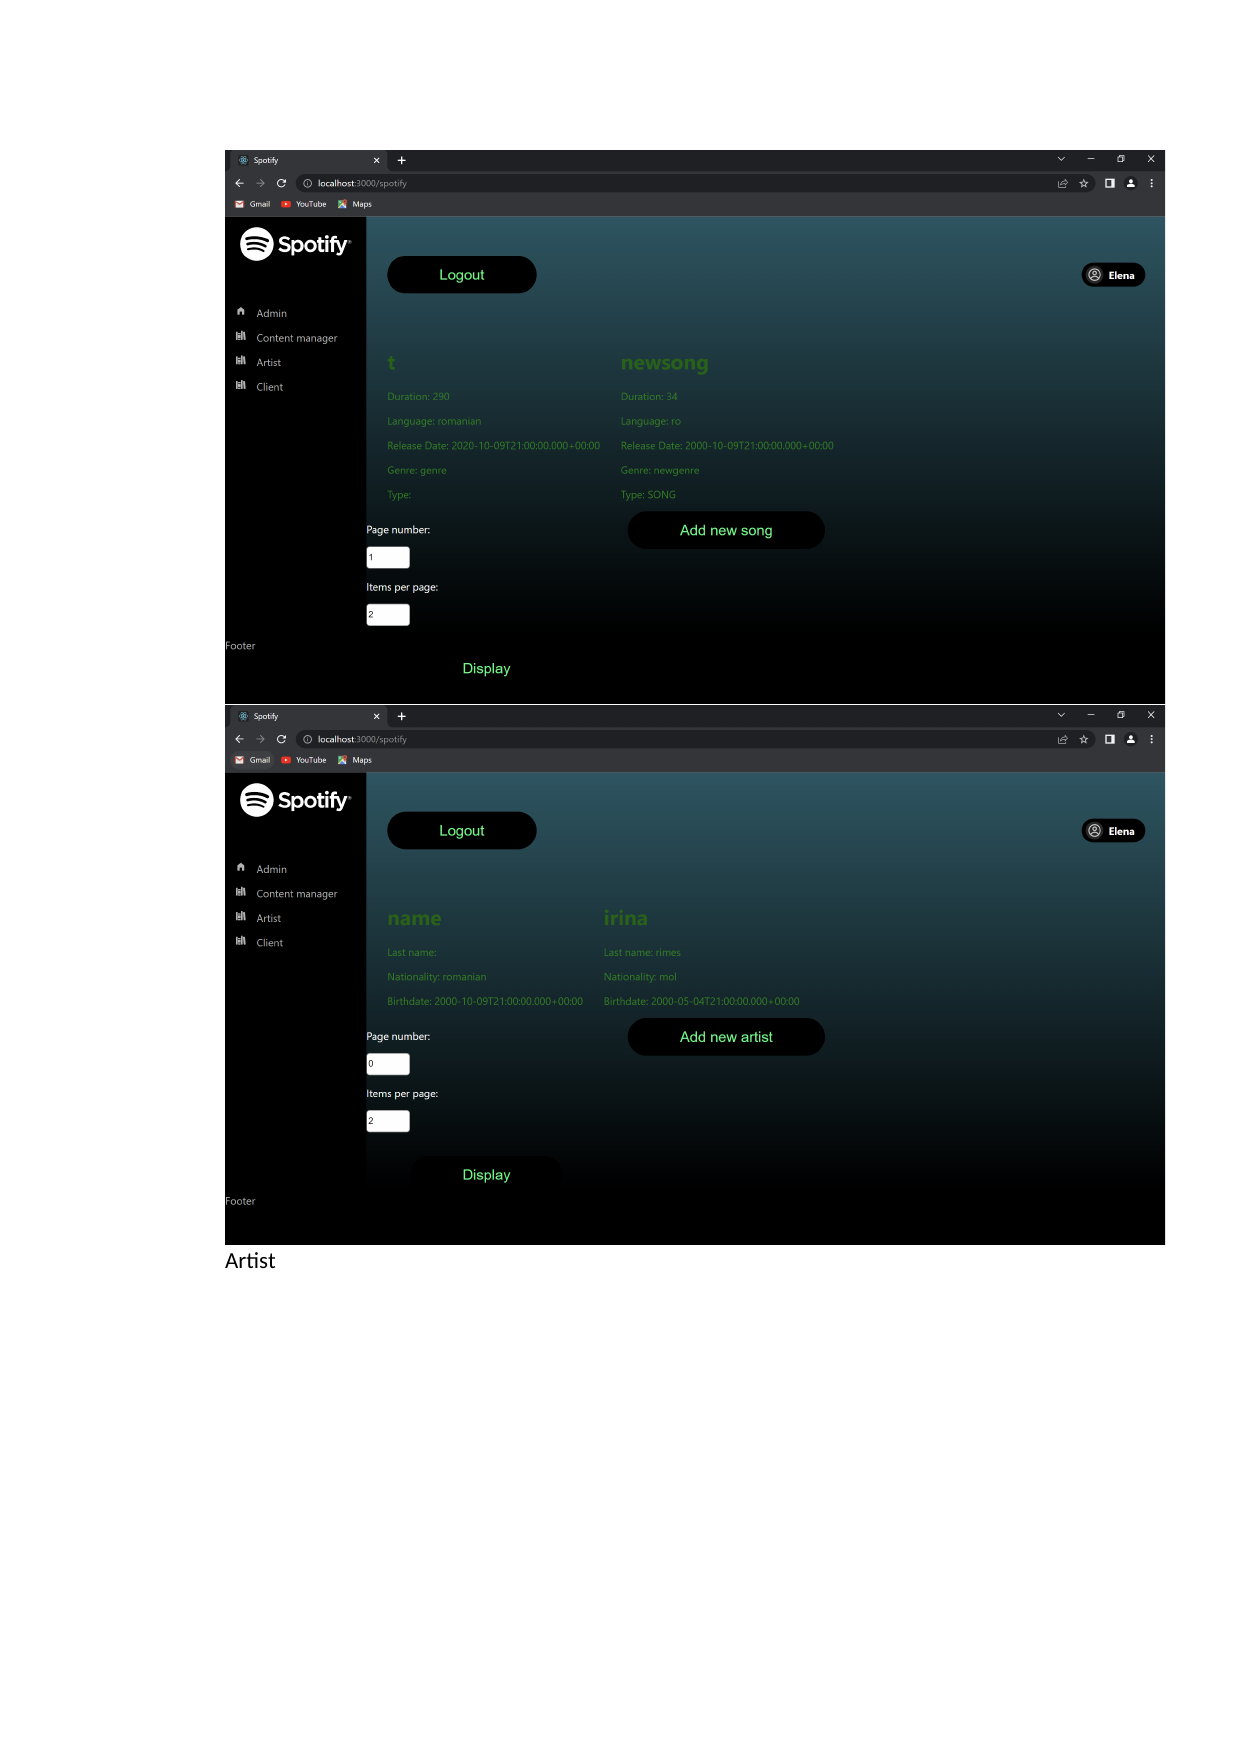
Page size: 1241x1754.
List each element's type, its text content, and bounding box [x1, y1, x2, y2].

list Artist [225, 1246, 1090, 1274]
